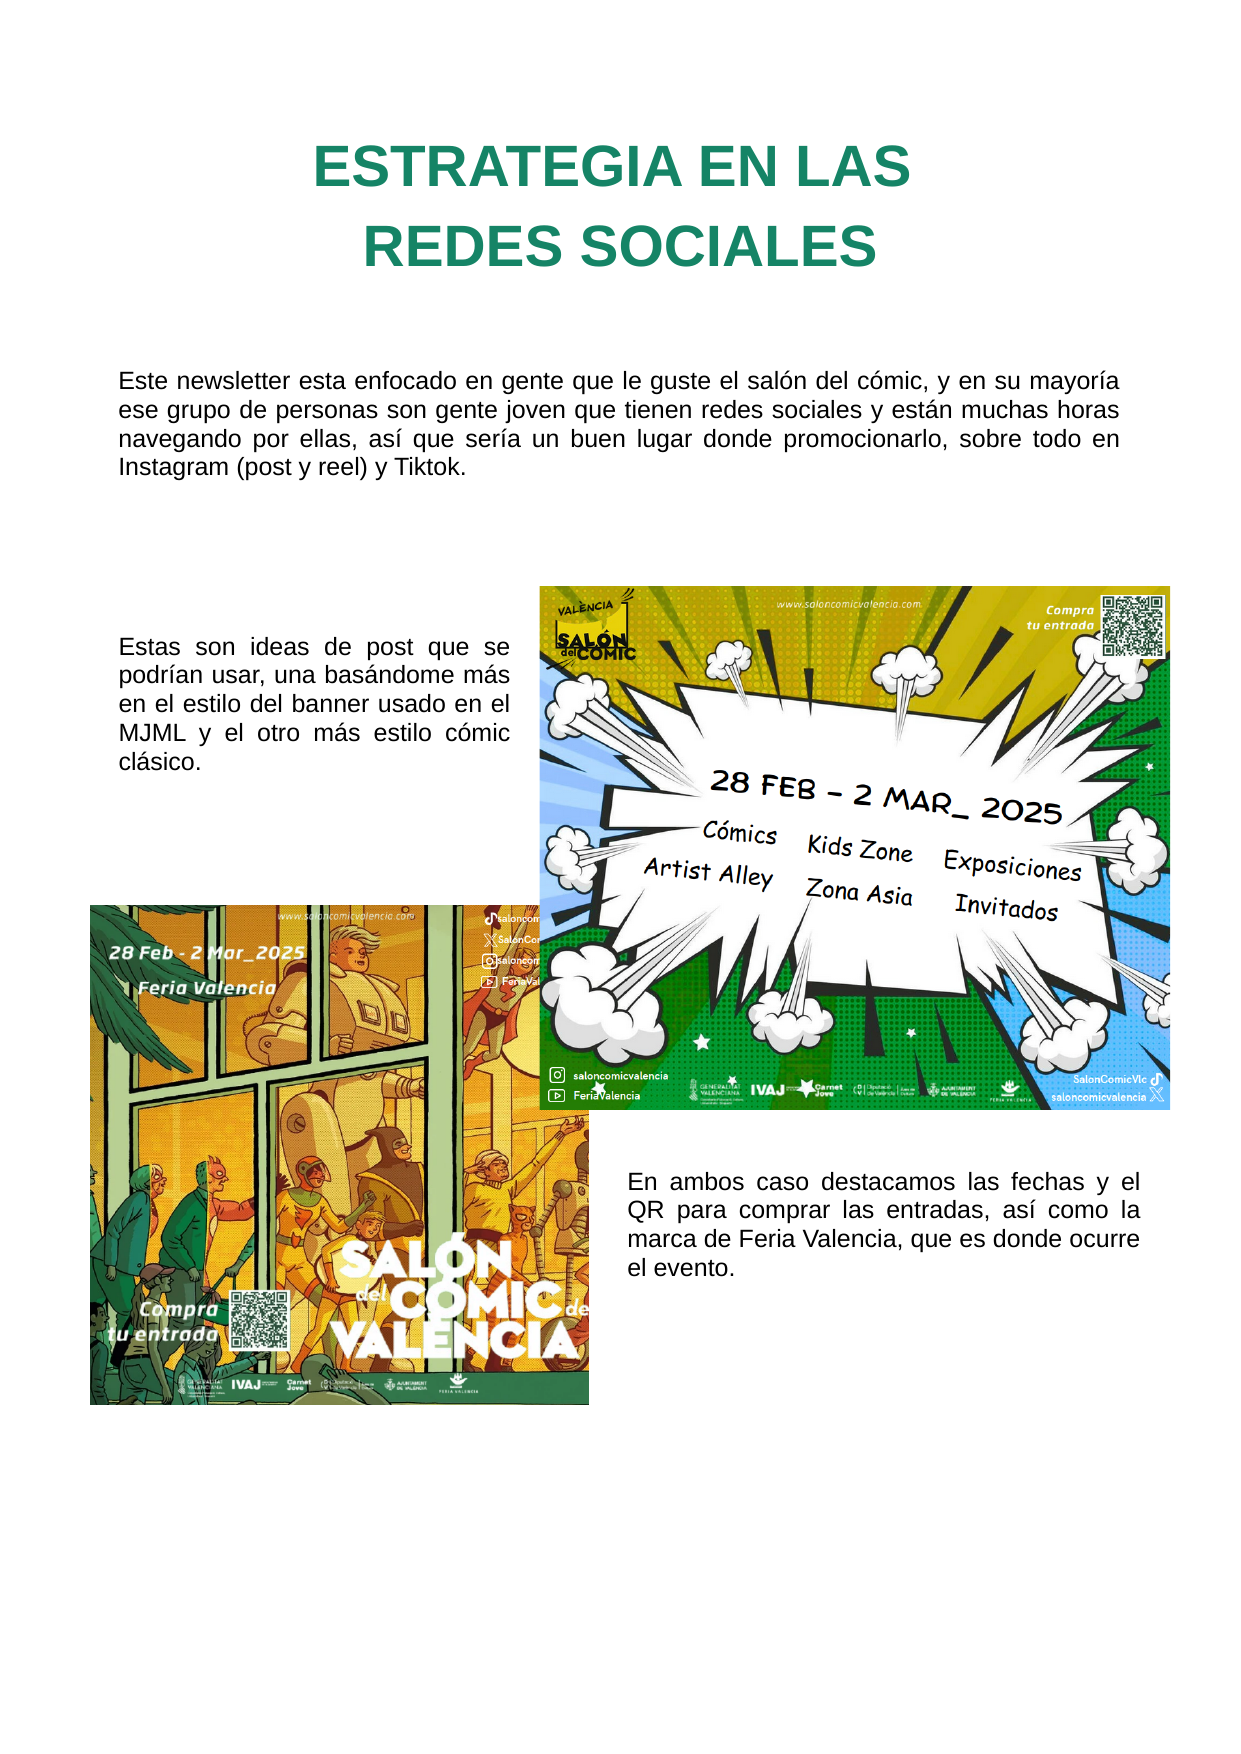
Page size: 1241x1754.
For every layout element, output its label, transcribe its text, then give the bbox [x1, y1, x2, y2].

picture [90, 586, 1171, 1405]
title REDES SOCIALES [118, 212, 1122, 279]
text Este newsletter esta enfocado en gente que le guste el salón del cómic, y en su mayoría ese grupo de personas son gente joven que tienen redes sociales y están muchas horas navegando por ellas, así que sería un buen lugar donde promocionarlo, sobre todo en Instagram (post y reel) y Tiktok. [118, 366, 1122, 481]
title ESTRATEGIA EN LAS [118, 131, 1122, 198]
